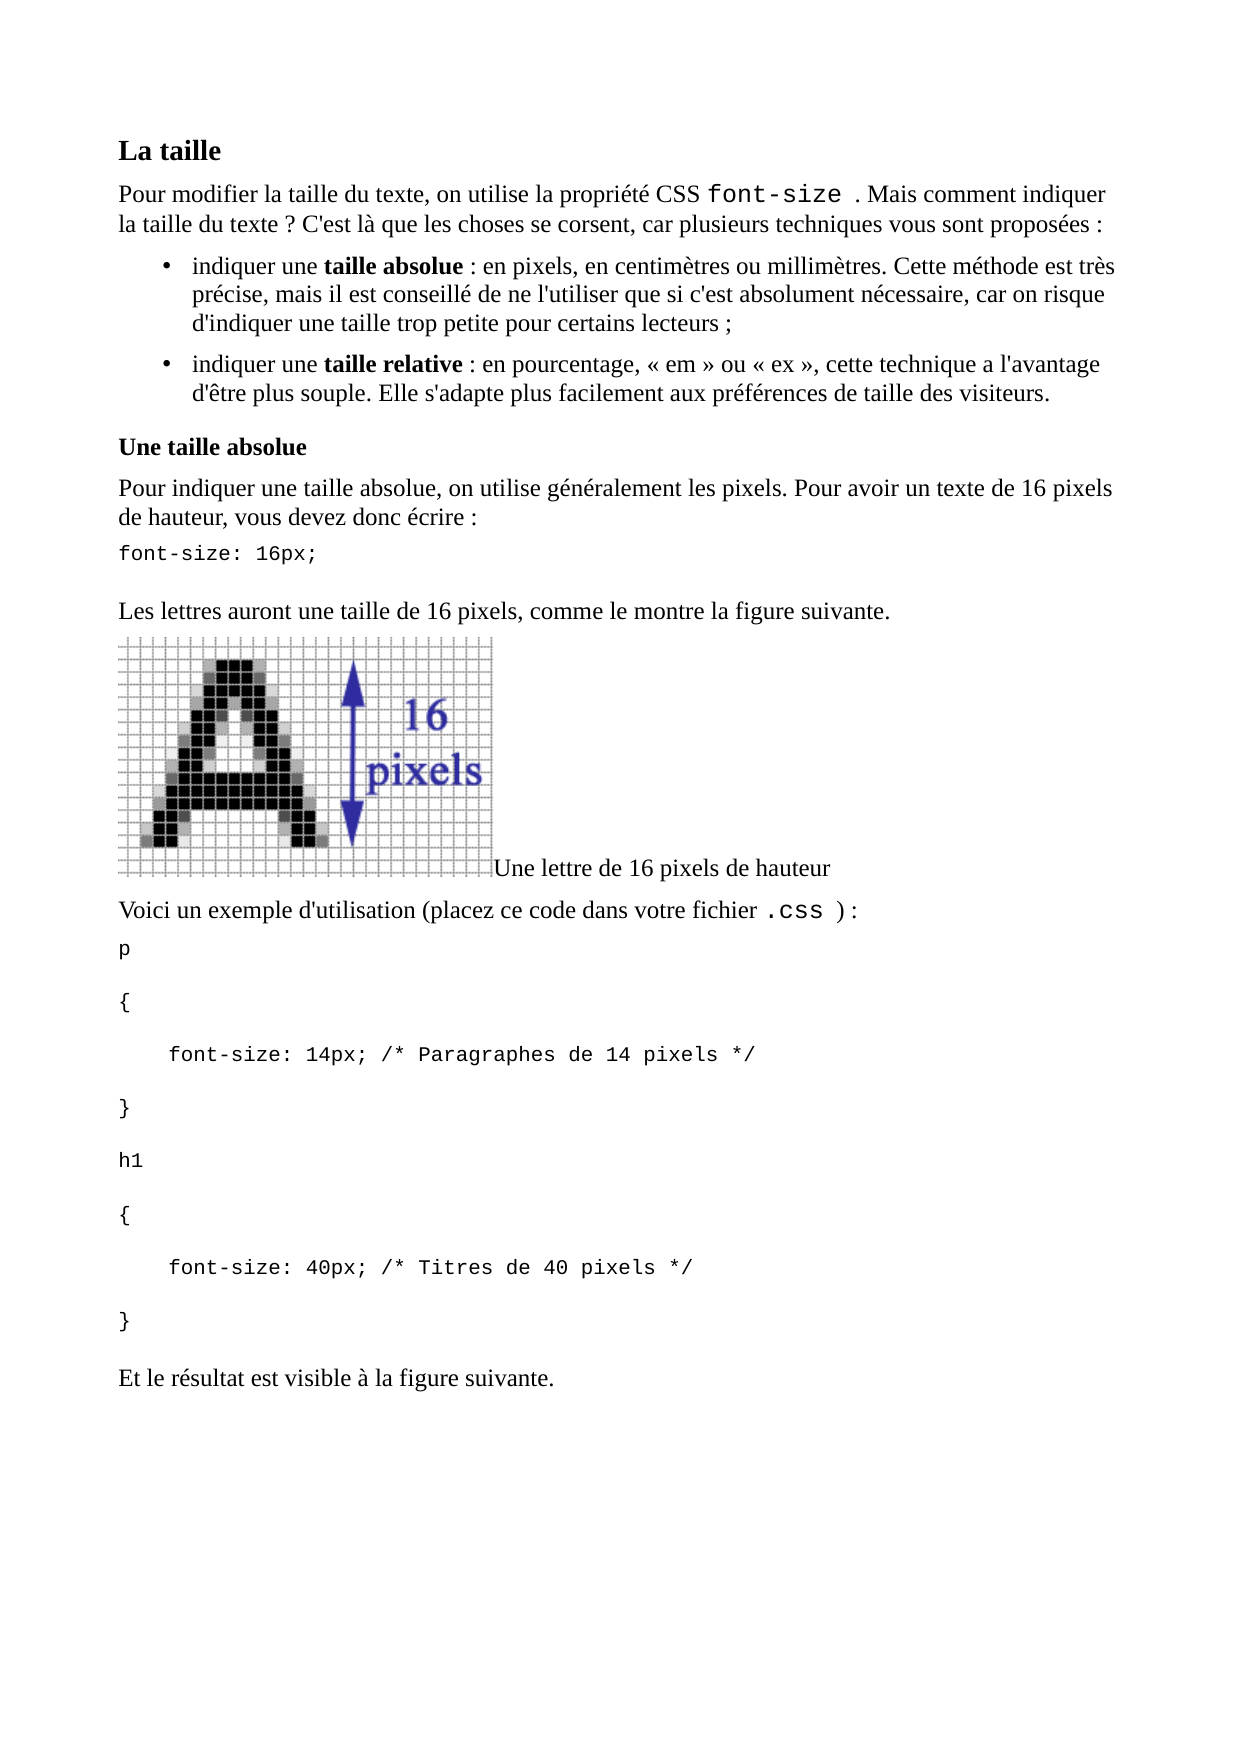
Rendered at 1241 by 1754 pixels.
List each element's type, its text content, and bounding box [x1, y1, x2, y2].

text } [118, 1097, 1122, 1121]
text Voici un exemple d'utilisation (placez ce code dans votre fichier .css ) : [118, 895, 1122, 926]
text Pour indiquer une taille absolue, on utilise généralement les pixels. Pour avoir un texte de 16 pixels de hauteur, vous devez donc écrire : [118, 473, 1122, 531]
text Et le résultat est visible à la figure suivante. [118, 1363, 1122, 1392]
subtitle La taille [118, 133, 1122, 166]
list indiquer une taille absolue : en pixels, en centimètres ou millimètres. Cette méthode est très précise, mais il est conseillé de ne l'utiliser que si c'est absolument nécessaire, car on risque d'indiquer une taille trop petite pour certains lecteurs ; [162, 251, 1122, 337]
list indiquer une taille relative : en pourcentage, « em » ou « ex », cette technique a l'avantage d'être plus souple. Elle s'adapte plus facilement aux préférences de taille des visiteurs. [162, 349, 1122, 407]
text h1 [118, 1151, 1122, 1174]
subtitle Une taille absolue [118, 432, 1122, 461]
text p [118, 938, 1122, 962]
text { [118, 1204, 1122, 1227]
text Une lettre de 16 pixels de hauteur [118, 638, 1122, 882]
text { [118, 991, 1122, 1015]
picture [118, 637, 494, 877]
text font-size: 16px; [118, 543, 1122, 567]
text } [118, 1310, 1122, 1333]
text font-size: 14px; /* Paragraphes de 14 pixels */ [118, 1044, 1122, 1068]
text font-size: 40px; /* Titres de 40 pixels */ [118, 1257, 1122, 1280]
text Les lettres auront une taille de 16 pixels, comme le montre la figure suivante. [118, 596, 1122, 625]
text Pour modifier la taille du texte, on utilise la propriété CSS font-size . Mais comment indiquer la taille du texte ? C'est là que les choses se corsent, car plusieurs techniques vous sont proposées : [118, 179, 1122, 238]
